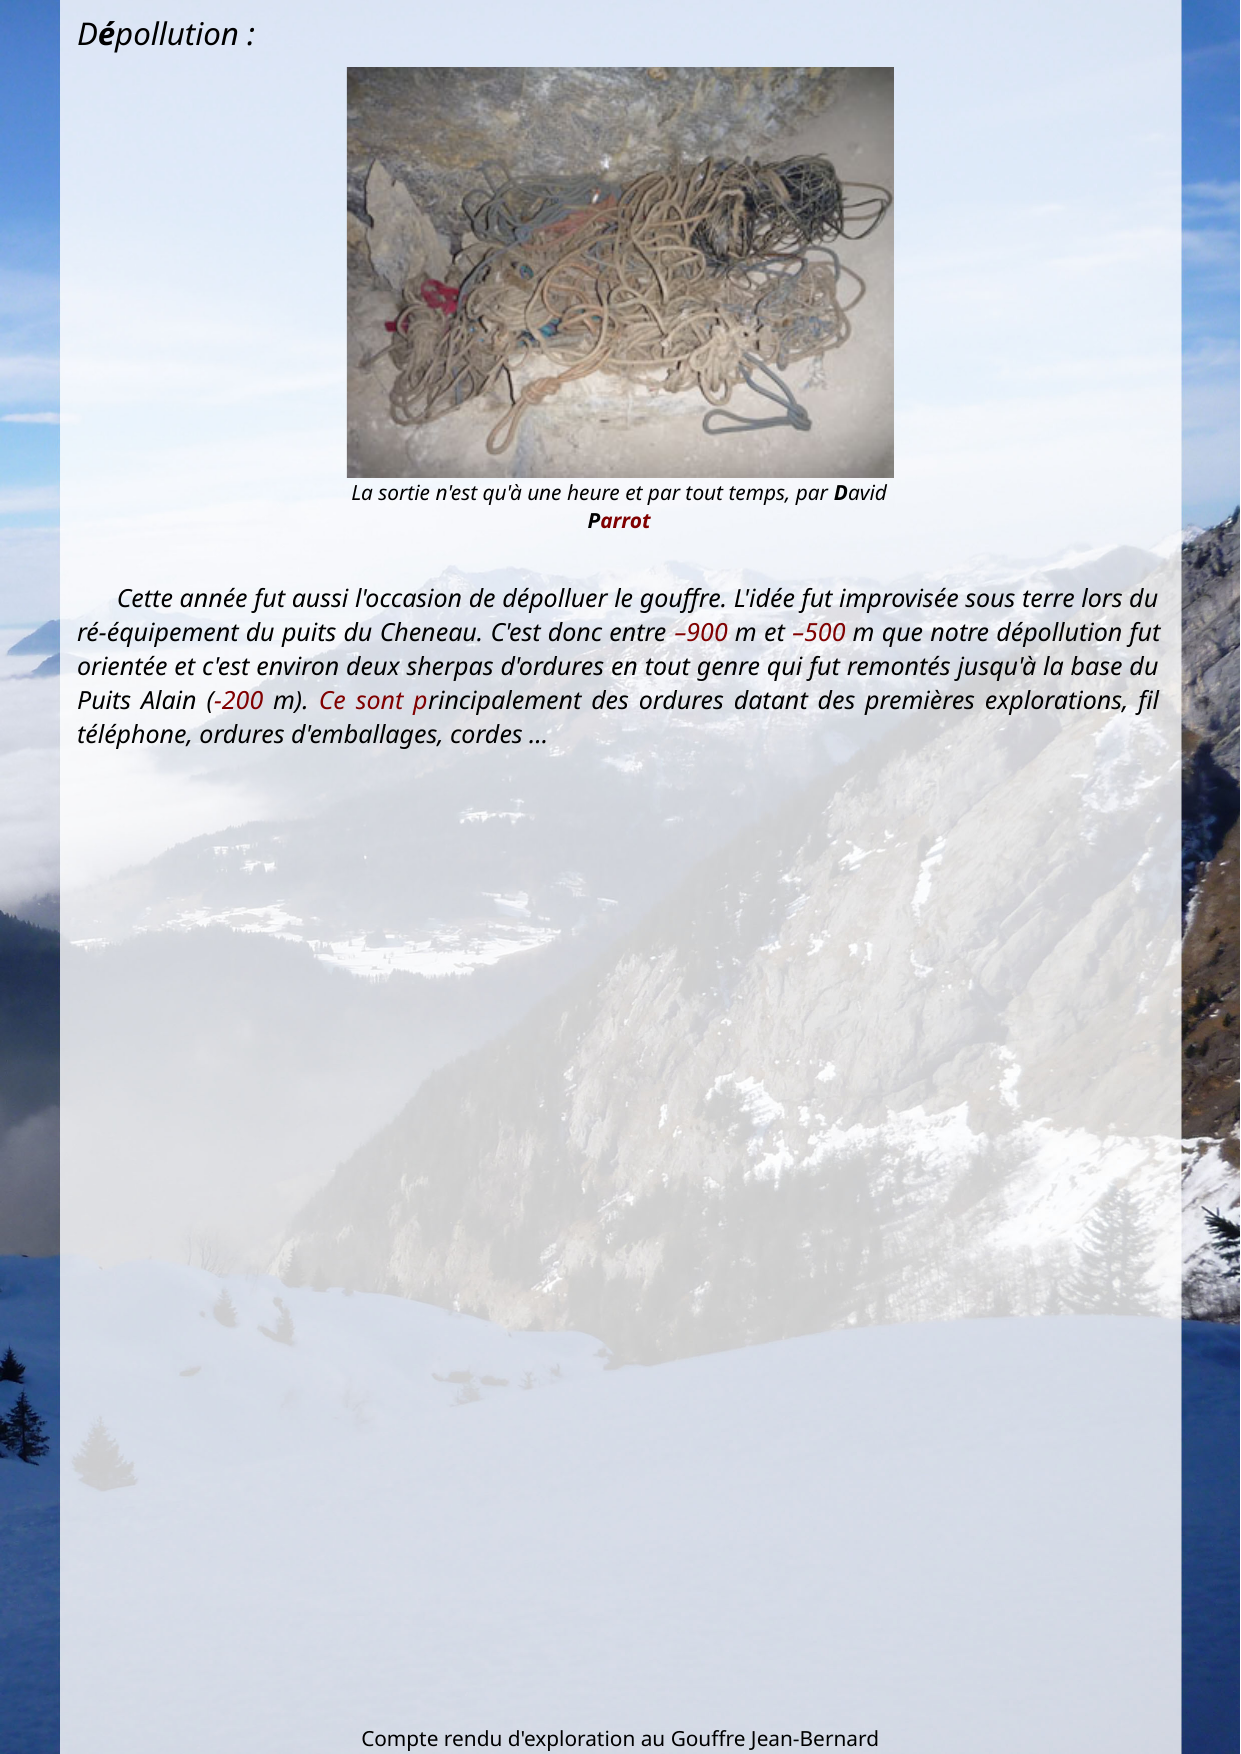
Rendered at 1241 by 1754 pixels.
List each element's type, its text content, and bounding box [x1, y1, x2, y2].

text Cette année fut aussi l'occasion de dépolluer le gouffre. L'idée fut improvisée sous terre lors du ré-équipement du puits du Cheneau. C'est donc entre –900 m et –500 m que notre dépollution fut orientée et c'est environ deux sherpas d'ordures en tout genre qui fut remontés jusqu'à la base du Puits Alain (-200 m). Ce sont principalement des ordures datant des premières explorations, fil téléphone, ordures d'emballages, cordes … [77, 581, 1163, 751]
text La sortie n'est qu'à une heure et par tout temps, par David Parrot [347, 478, 893, 535]
text Dépollution : [77, 12, 1163, 54]
picture [0, 0, 1241, 1754]
